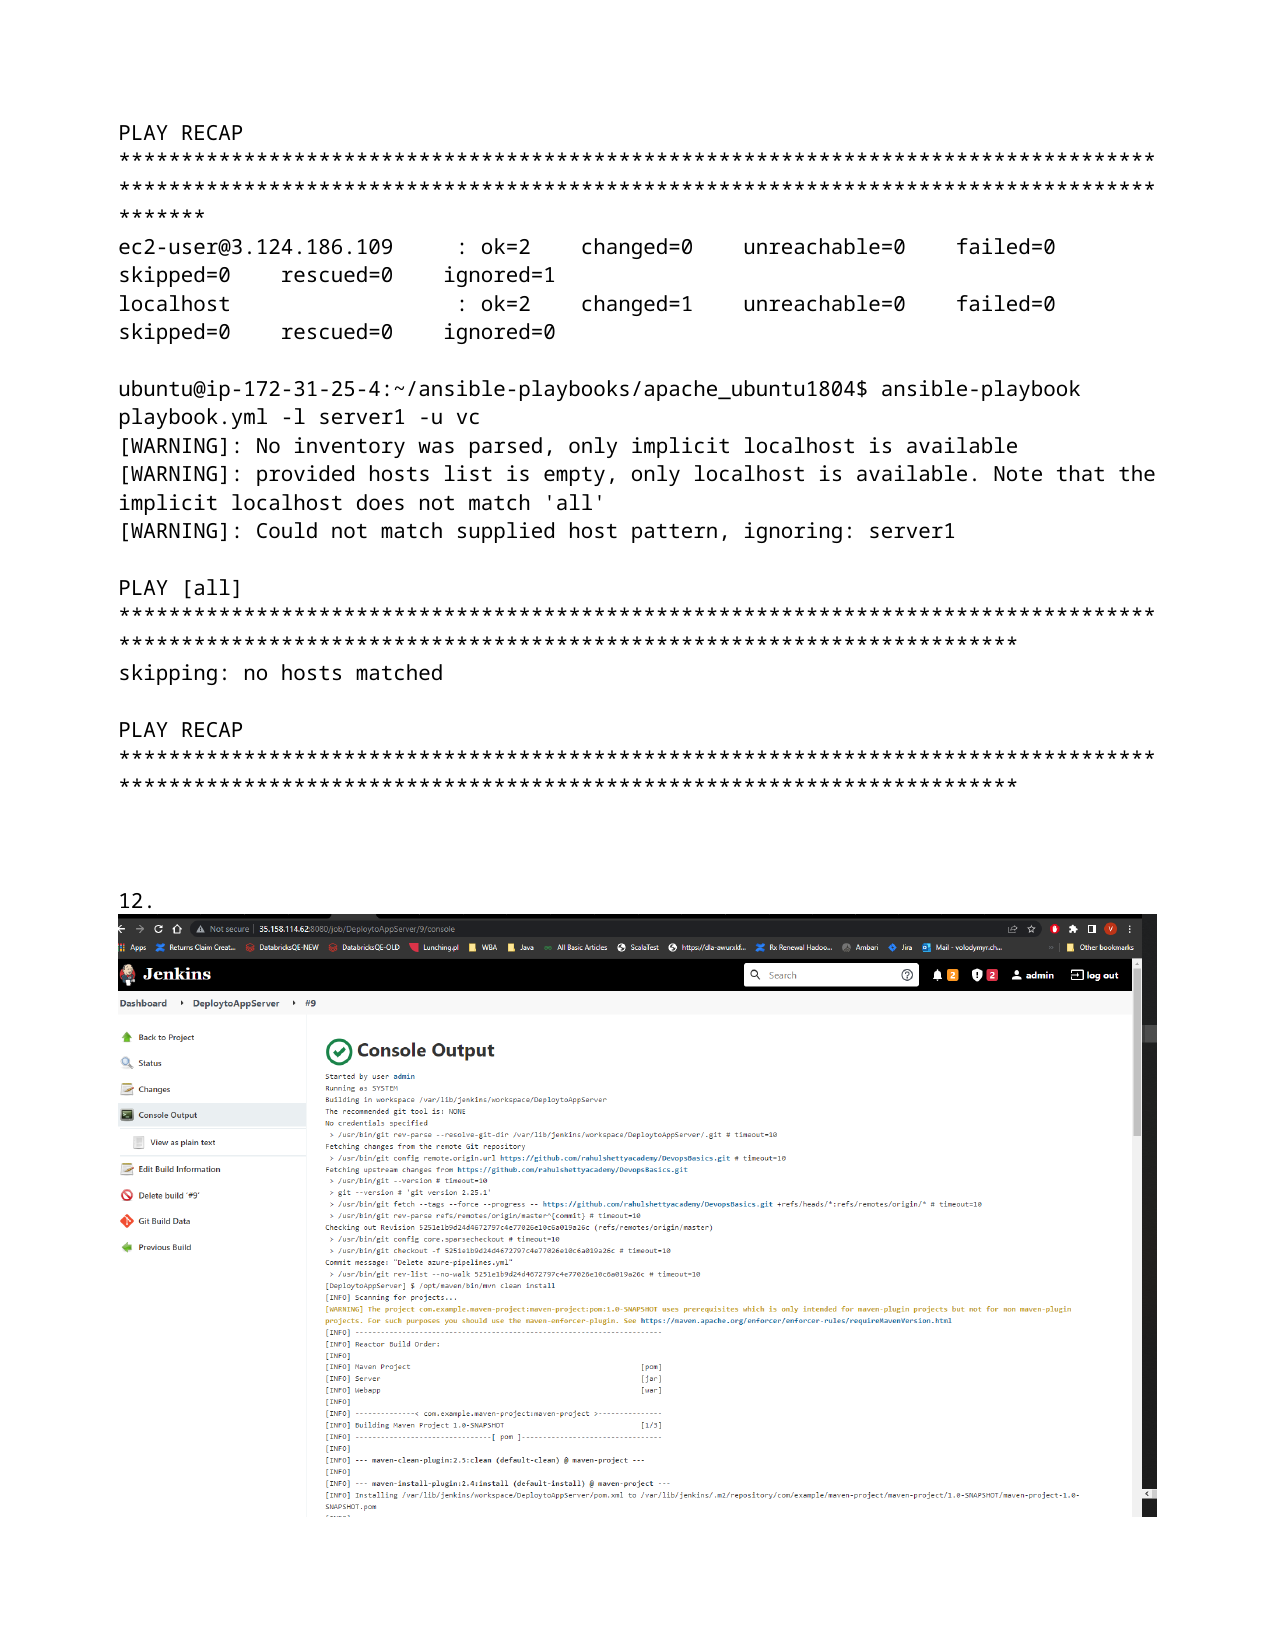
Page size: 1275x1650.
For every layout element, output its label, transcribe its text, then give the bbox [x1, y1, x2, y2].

text skipping: no hosts matched [118, 658, 1157, 687]
text [WARNING]: Could not match supplied host pattern, ignoring: server1 [118, 516, 1157, 545]
text localhost : ok=2 changed=1 unreachable=0 failed=0 skipped=0 rescued=0 ignored=0 [118, 289, 1157, 346]
text [WARNING]: provided hosts list is empty, only localhost is available. Note that the implicit localhost does not match 'all' [118, 459, 1157, 516]
text PLAY [all] *********************************************************************************************************************************************************** [118, 573, 1157, 658]
picture [118, 914, 1157, 1517]
text PLAY RECAP ***************************************************************************************************************************************************************************** [118, 118, 1157, 232]
text PLAY RECAP *********************************************************************************************************************************************************** [118, 715, 1157, 801]
text [WARNING]: No inventory was parsed, only implicit localhost is available [118, 431, 1157, 459]
text ec2-user@3.124.186.109 : ok=2 changed=0 unreachable=0 failed=0 skipped=0 rescued=0 ignored=1 [118, 232, 1157, 289]
text 12. [118, 886, 1157, 914]
text ubuntu@ip-172-31-25-4:~/ansible-playbooks/apache_ubuntu1804$ ansible-playbook playbook.yml -l server1 -u vc [118, 374, 1157, 431]
